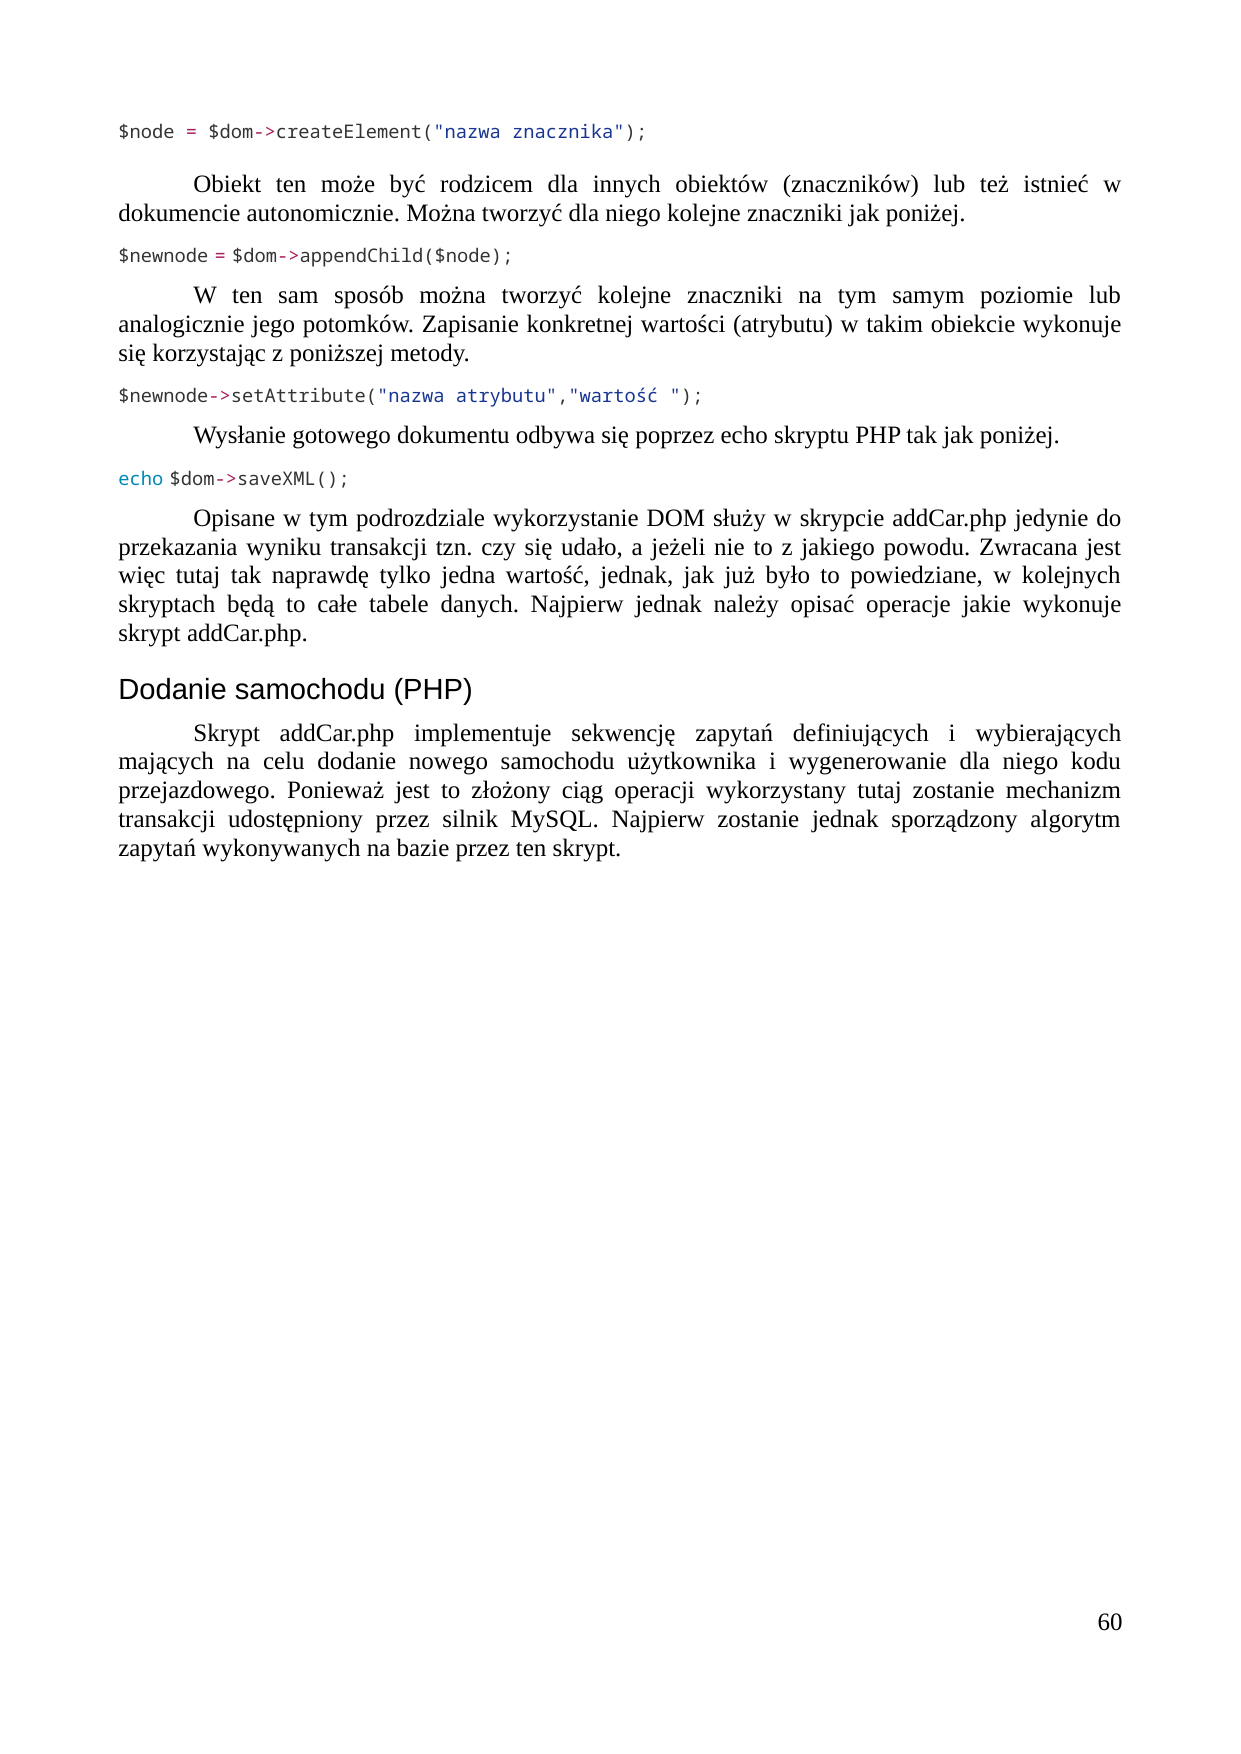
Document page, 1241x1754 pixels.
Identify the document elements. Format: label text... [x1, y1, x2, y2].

text Opisane w tym podrozdziale wykorzystanie DOM służy w skrypcie addCar.php jedynie do przekazania wyniku transakcji tzn. czy się udało, a jeżeli nie to z jakiego powodu. Zwracana jest więc tutaj tak naprawdę tylko jedna wartość, jednak, jak już było to powiedziane, w kolejnych skryptach będą to całe tabele danych. Najpierw jednak należy opisać operacje jakie wykonuje skrypt addCar.php. [118, 503, 1122, 647]
text Obiekt ten może być rodzicem dla innych obiektów (znaczników) lub też istnieć w dokumencie autonomicznie. Można tworzyć dla niego kolejne znaczniki jak poniżej. [118, 169, 1122, 227]
subtitle Dodanie samochodu (PHP) [118, 672, 1122, 705]
text $newnode->setAttribute("nazwa atrybutu","wartość "); [118, 379, 1122, 408]
text Wysłanie gotowego dokumentu odbywa się poprzez echo skryptu PHP tak jak poniżej. [118, 420, 1122, 449]
text W ten sam sposób można tworzyć kolejne znaczniki na tym samym poziomie lub analogicznie jego potomków. Zapisanie konkretnej wartości (atrybutu) w takim obiekcie wykonuje się korzystając z poniższej metody. [118, 280, 1122, 367]
text Skrypt addCar.php implementuje sekwencję zapytań definiujących i wybierających mających na celu dodanie nowego samochodu użytkownika i wygenerowanie dla niego kodu przejazdowego. Ponieważ jest to złożony ciąg operacji wykorzystany tutaj zostanie mechanizm transakcji udostępniony przez silnik MySQL. Najpierw zostanie jednak sporządzony algorytm zapytań wykonywanych na bazie przez ten skrypt. [118, 718, 1122, 861]
text $newnode = $dom->appendChild($node); [118, 239, 1122, 268]
text $node = $dom->createElement("nazwa znacznika"); [118, 118, 1122, 144]
text echo $dom->saveXML(); [118, 462, 1122, 490]
